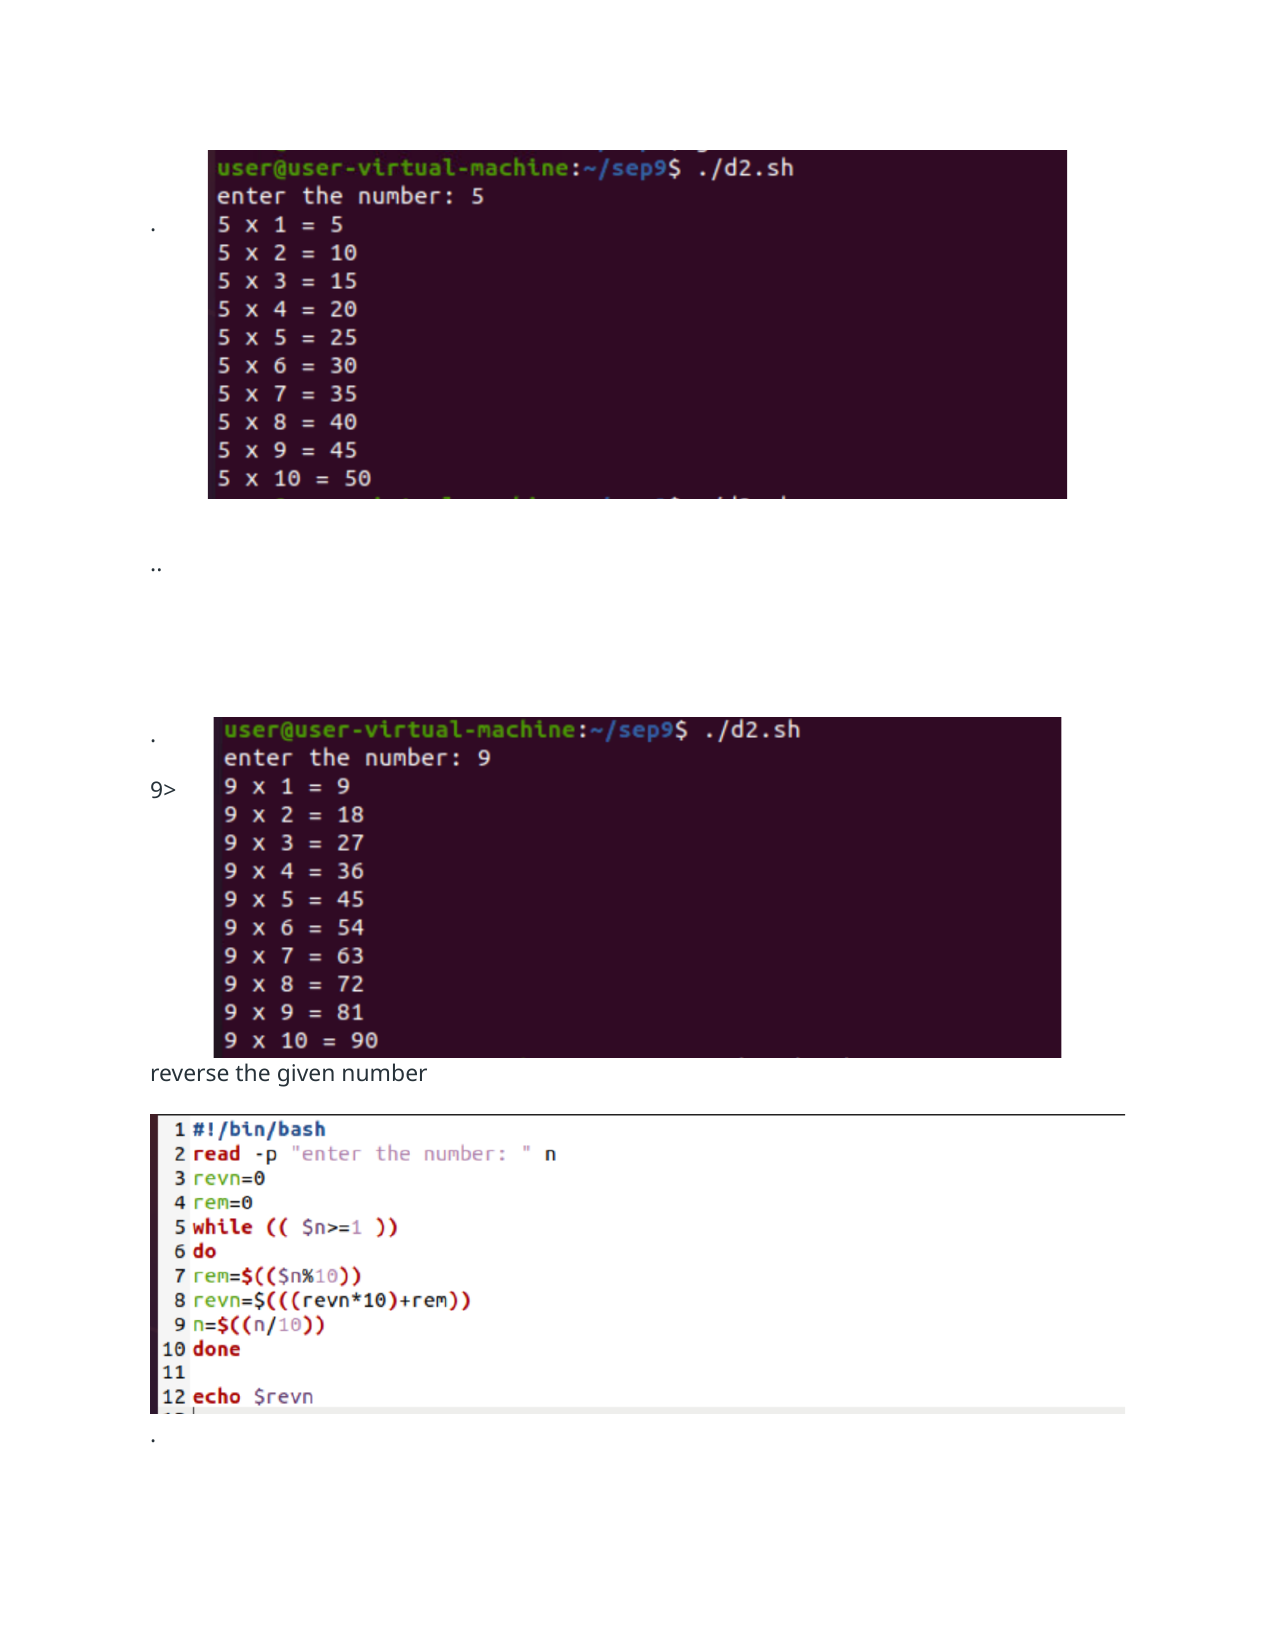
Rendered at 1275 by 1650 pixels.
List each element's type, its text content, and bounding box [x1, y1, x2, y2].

text . [150, 718, 213, 749]
text . [150, 207, 207, 238]
text 9> reverse the given number [150, 774, 1125, 1088]
picture [213, 717, 1062, 1058]
text .. [150, 547, 1125, 579]
text . [150, 1414, 1125, 1449]
text [1068, 207, 1125, 238]
text [1062, 718, 1125, 749]
picture [207, 150, 1068, 499]
picture [150, 1114, 1125, 1414]
